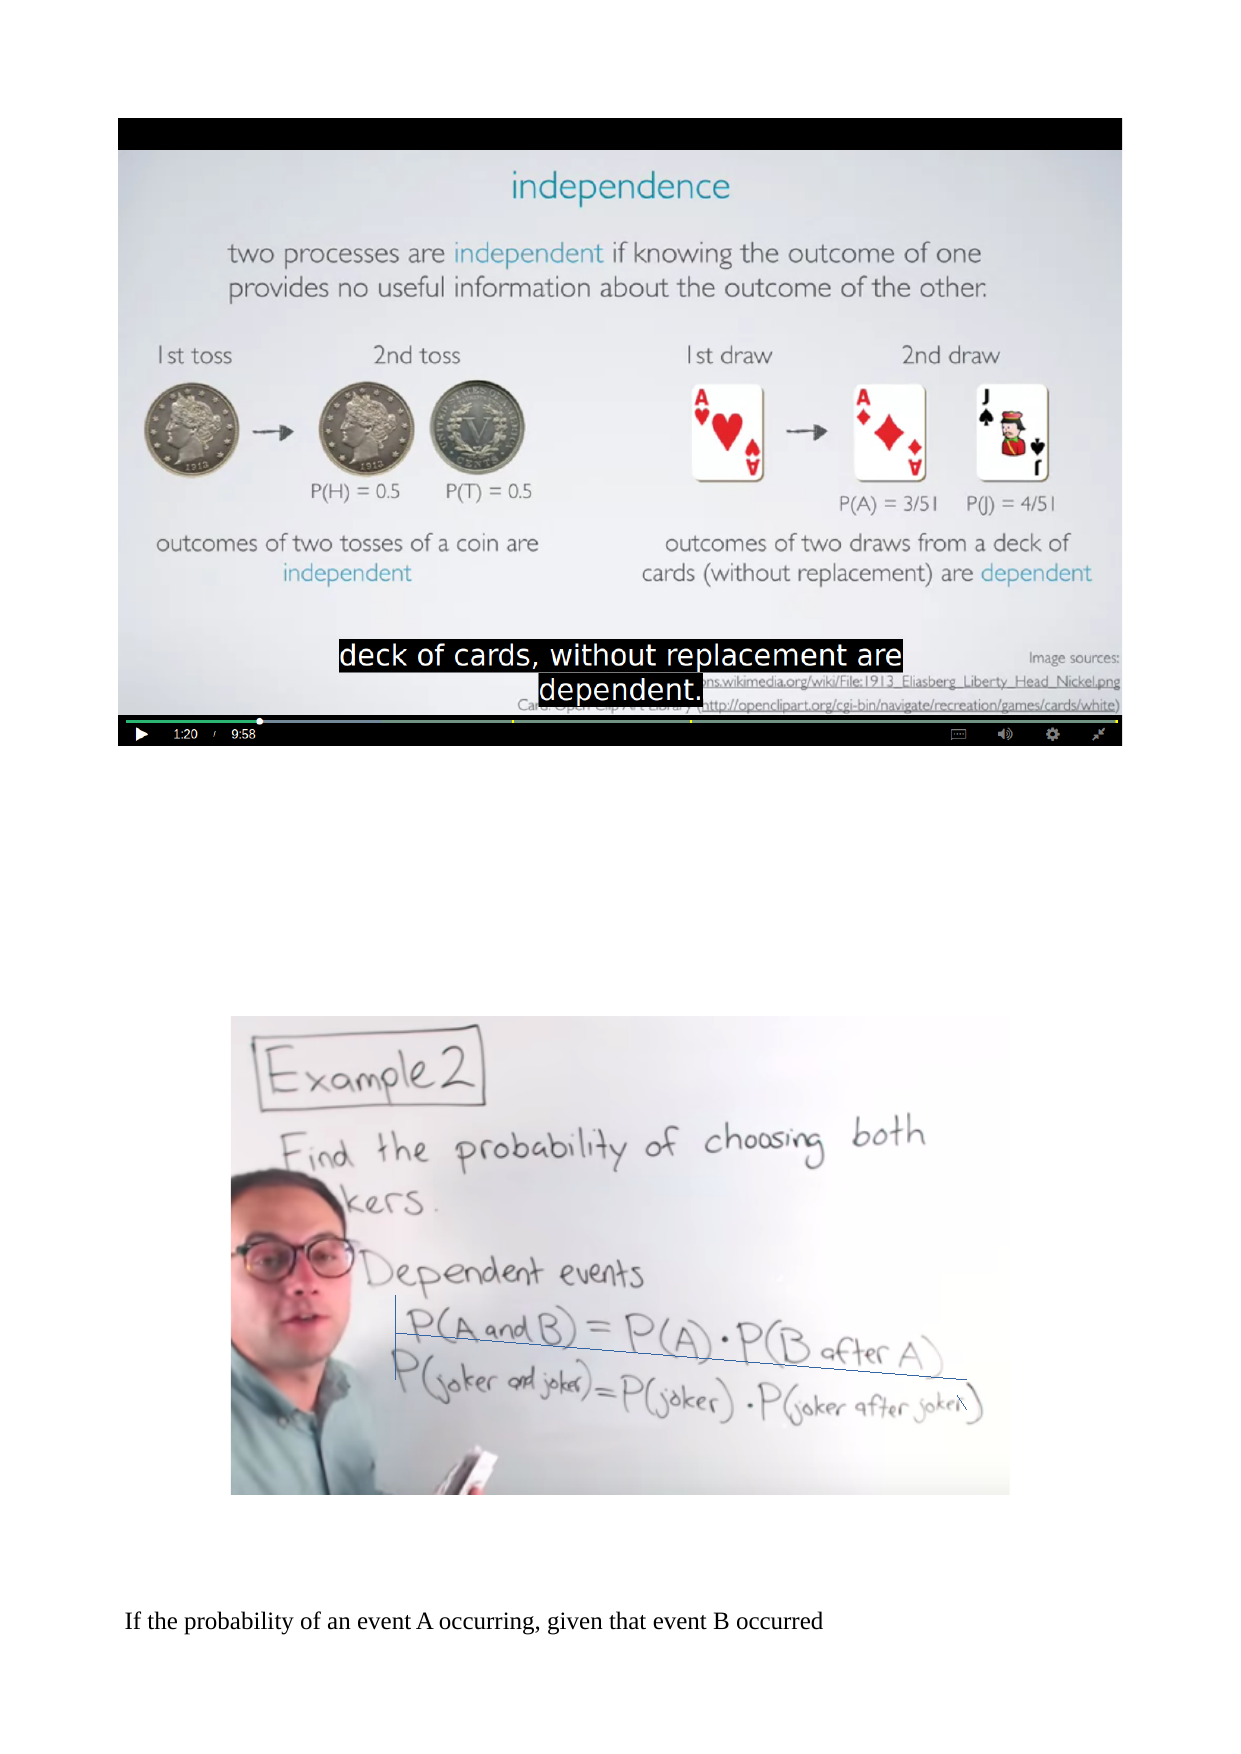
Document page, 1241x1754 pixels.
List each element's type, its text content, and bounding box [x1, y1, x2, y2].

text If the probability of an event A occurring, given that event B occurred [118, 1606, 1122, 1635]
picture [118, 118, 1123, 746]
picture [230, 1016, 1010, 1495]
